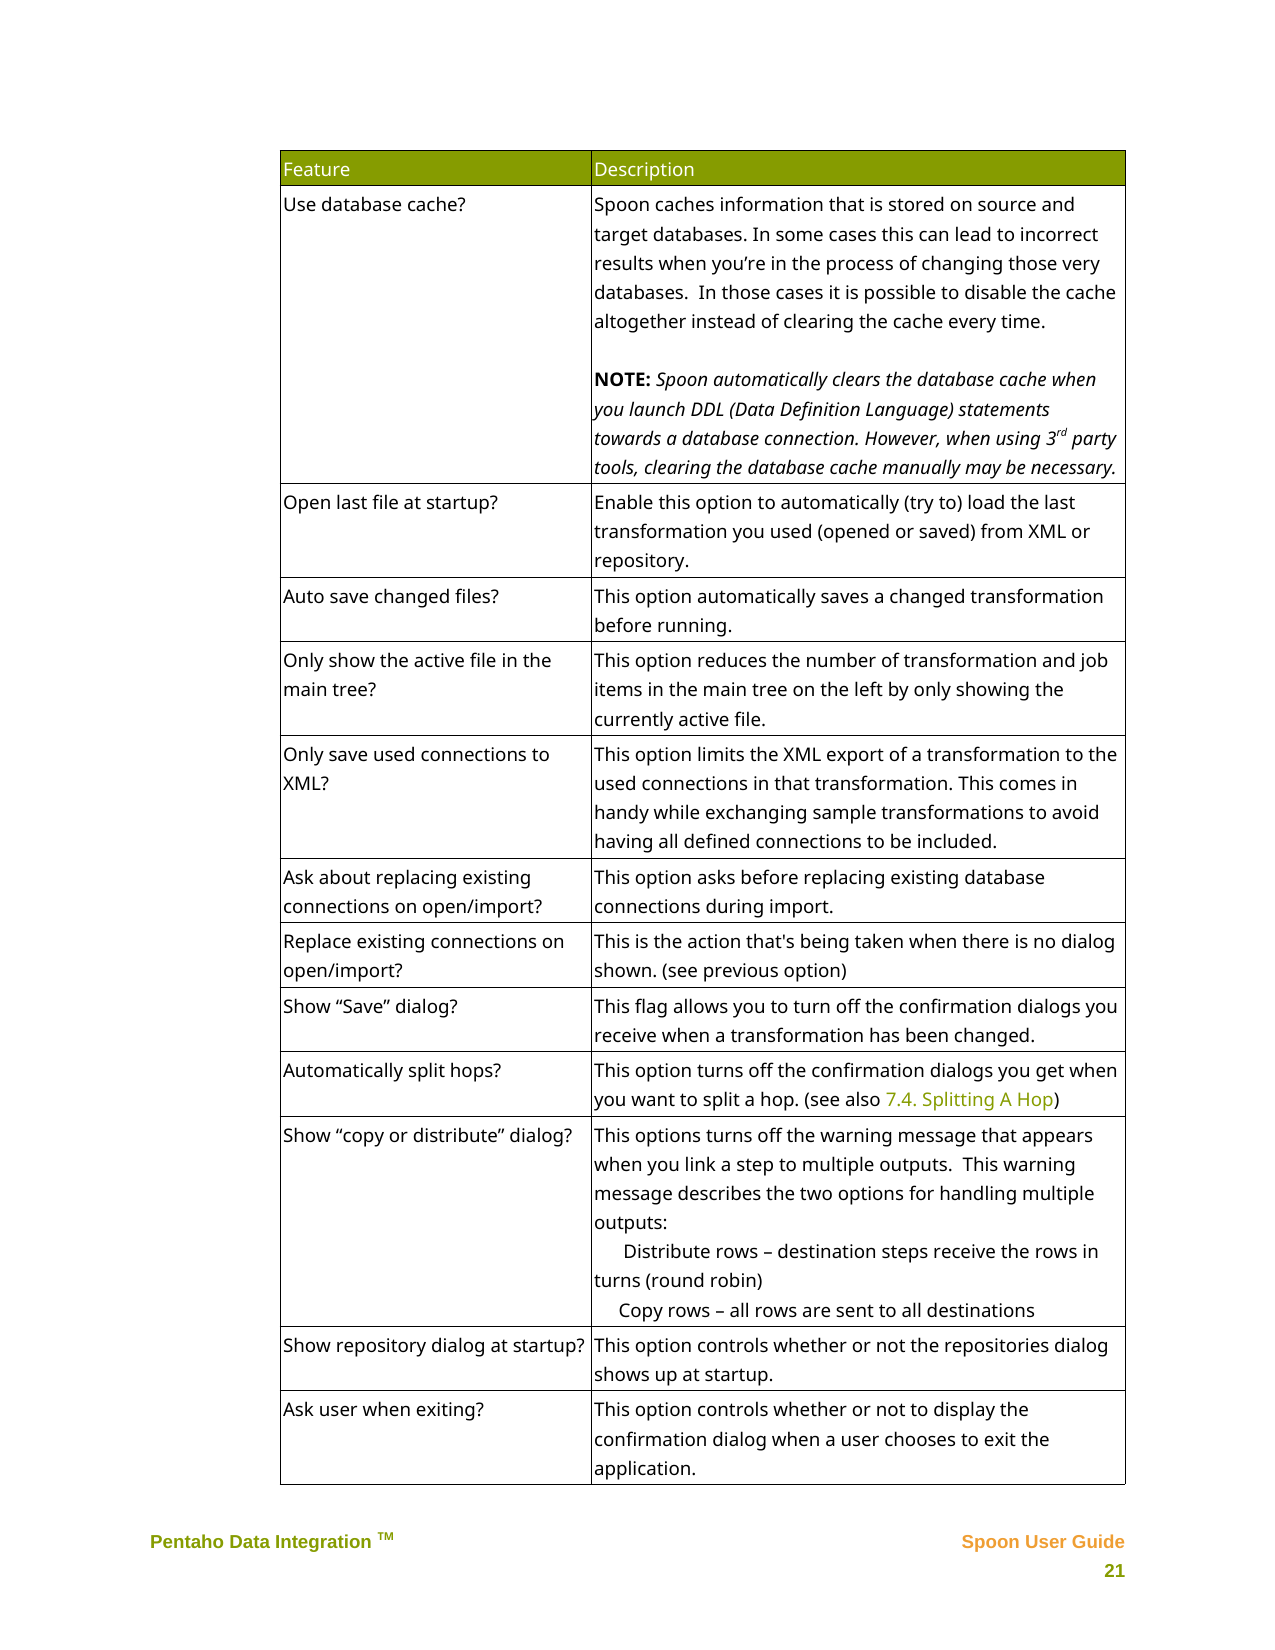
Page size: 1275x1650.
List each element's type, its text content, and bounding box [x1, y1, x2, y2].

table_cell This option turns off the confirmation dialogs you get when you want to split a hop. (see also 7.4. Splitting A Hop) [592, 1052, 1125, 1116]
table_cell Show “copy or distribute” dialog? [281, 1117, 591, 1326]
table_cell This option controls whether or not the repositories dialog shows up at startup. [592, 1327, 1125, 1390]
table_cell This option reduces the number of transformation and job items in the main tree on the left by only showing the currently active file. [592, 642, 1125, 735]
table_cell This option automatically saves a changed transformation before running. [592, 578, 1125, 641]
table_cell This option controls whether or not to display the confirmation dialog when a user chooses to exit the application. [592, 1391, 1125, 1484]
table_cell Ask about replacing existing connections on open/import? [281, 859, 591, 922]
table_cell Automatically split hops? [281, 1052, 591, 1116]
table_cell Only show the active file in the main tree? [281, 642, 591, 735]
table_header Feature [281, 151, 591, 185]
table_cell This option limits the XML export of a transformation to the used connections in that transformation. This comes in handy while exchanging sample transformations to avoid having all defined connections to be included. [592, 736, 1125, 858]
table_cell This options turns off the warning message that appears when you link a step to multiple outputs. This warning message describes the two options for handling multiple outputs: Distribute rows – destination steps receive the rows in turns (round robin) Copy rows – all rows are sent to all destinations [592, 1117, 1125, 1326]
table_cell This option asks before replacing existing database connections during import. [592, 859, 1125, 922]
table_cell Auto save changed files? [281, 578, 591, 641]
table_cell Ask user when exiting? [281, 1391, 591, 1484]
table_cell Show “Save” dialog? [281, 988, 591, 1051]
table_header Description [592, 151, 1125, 185]
table_cell Show repository dialog at startup? [281, 1327, 591, 1390]
table_cell Replace existing connections on open/import? [281, 923, 591, 987]
table_cell Use database cache? [281, 186, 591, 483]
table_cell Only save used connections to XML? [281, 736, 591, 858]
table_cell This flag allows you to turn off the confirmation dialogs you receive when a transformation has been changed. [592, 988, 1125, 1051]
table_cell Enable this option to automatically (try to) load the last transformation you used (opened or saved) from XML or repository. [592, 484, 1125, 577]
table_cell Spoon caches information that is stored on source and target databases. In some cases this can lead to incorrect results when you’re in the process of changing those very databases. In those cases it is possible to disable the cache altogether instead of clearing the cache every time. NOTE: Spoon automatically clears the database cache when you launch DDL (Data Definition Language) statements towards a database connection. However, when using 3rd party tools, clearing the database cache manually may be necessary. [592, 186, 1125, 483]
table_cell Open last file at startup? [281, 484, 591, 577]
table_cell This is the action that's being taken when there is no dialog shown. (see previous option) [592, 923, 1125, 987]
